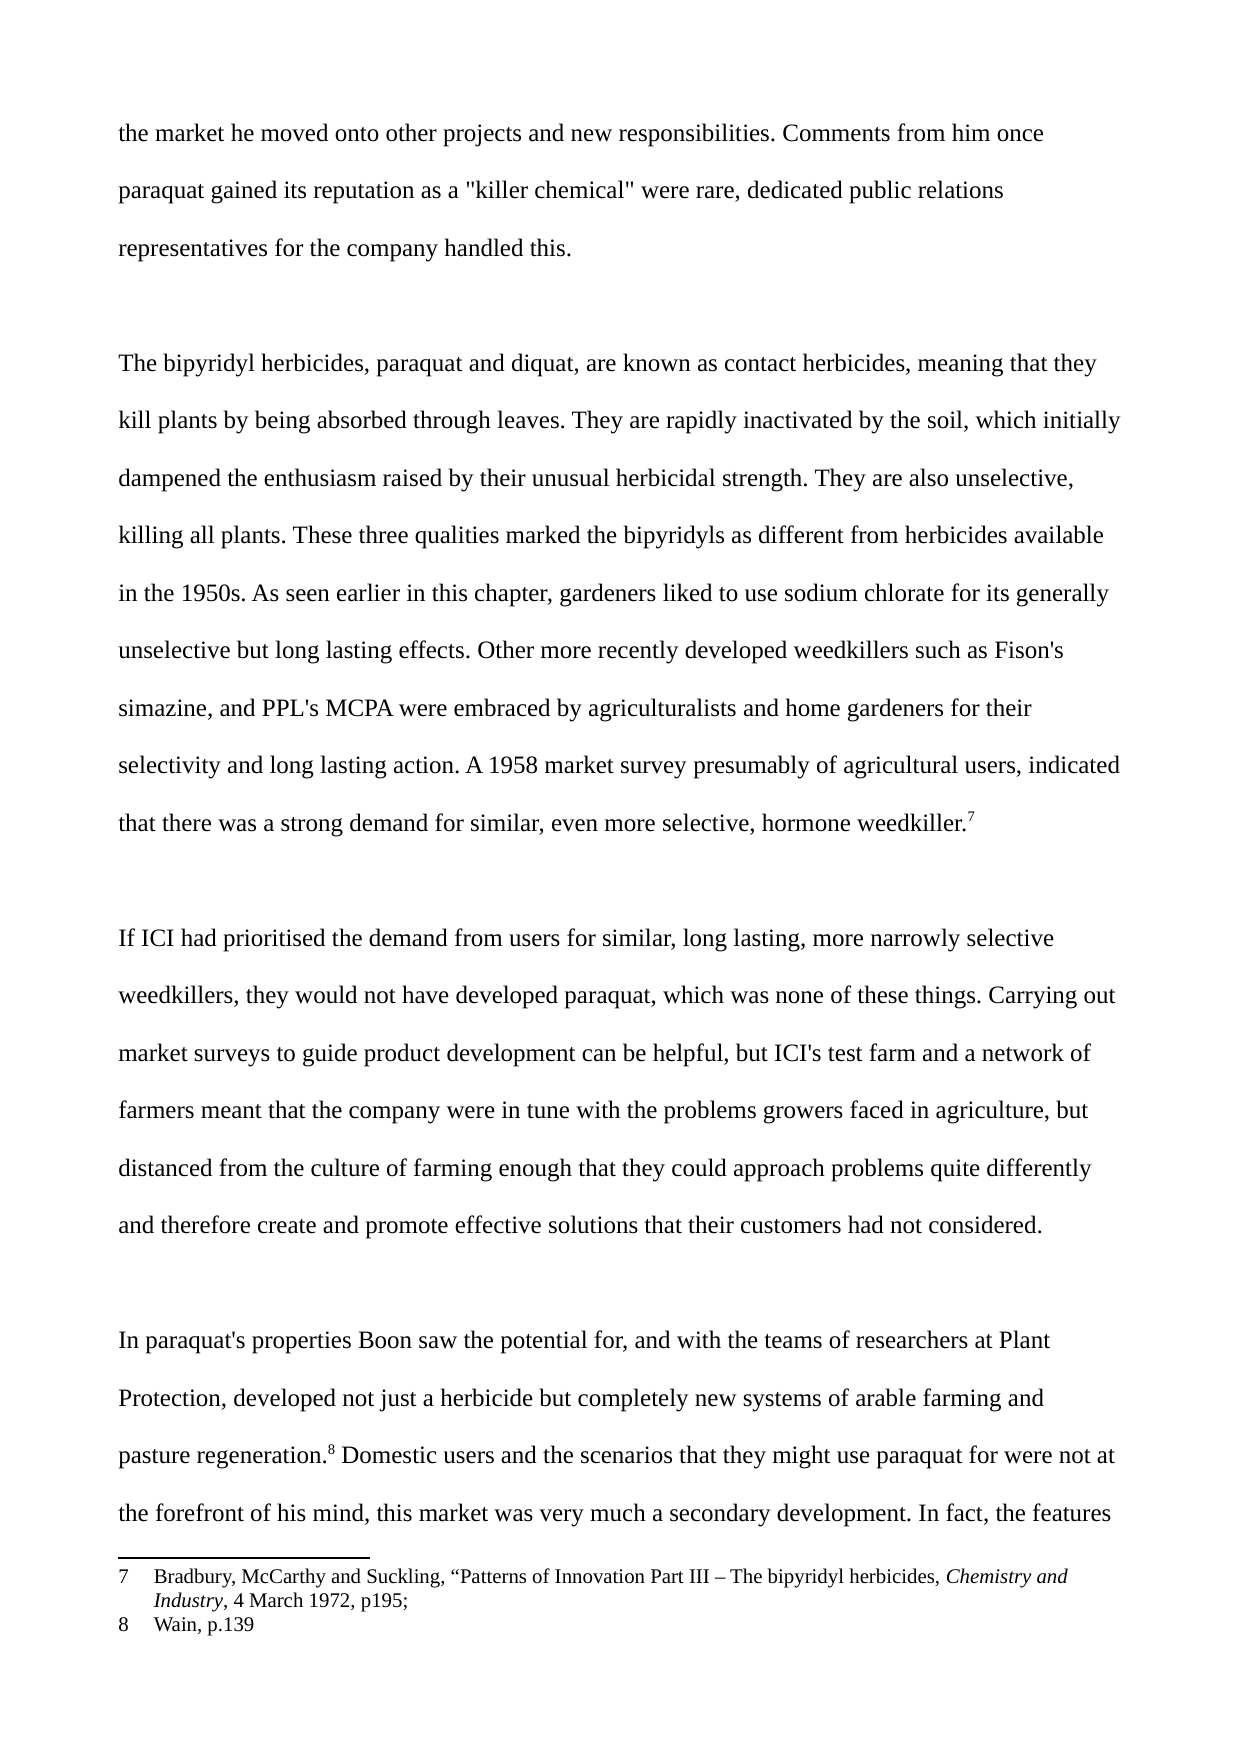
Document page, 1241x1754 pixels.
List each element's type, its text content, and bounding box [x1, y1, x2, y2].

text In paraquat's properties Boon saw the potential for, and with the teams of researchers at Plant Protection, developed not just a herbicide but completely new systems of arable farming and pasture regeneration. Domestic users and the scenarios that they might use paraquat for were not at the forefront of his mind, this market was very much a secondary development. In fact, the features [118, 1326, 1122, 1527]
text If ICI had prioritised the demand from users for similar, long lasting, more narrowly selective weedkillers, they would not have developed paraquat, which was none of these things. Carrying out market surveys to guide product development can be helpful, but ICI's test farm and a network of farmers meant that the company were in tune with the problems growers faced in agriculture, but distanced from the culture of farming enough that they could approach problems quite differently and therefore create and promote effective solutions that their customers had not considered. [118, 923, 1122, 1239]
text the market he moved onto other projects and new responsibilities. Comments from him once paraquat gained its reputation as a "killer chemical" were rare, dedicated public relations representatives for the company handled this. [118, 118, 1122, 262]
text Bradbury, McCarthy and Suckling, “Patterns of Innovation Part III – The bipyridyl herbicides, Chemistry and Industry, 4 March 1972, p195; [118, 1564, 1122, 1612]
text Wain, p.139 [118, 1612, 1122, 1636]
text The bipyridyl herbicides, paraquat and diquat, are known as contact herbicides, meaning that they kill plants by being absorbed through leaves. They are rapidly inactivated by the soil, which initially dampened the enthusiasm raised by their unusual herbicidal strength. They are also unselective, killing all plants. These three qualities marked the bipyridyls as different from herbicides available in the 1950s. As seen earlier in this chapter, gardeners liked to use sodium chlorate for its generally unselective but long lasting effects. Other more recently developed weedkillers such as Fison's simazine, and PPL's MCPA were embraced by agriculturalists and home gardeners for their selectivity and long lasting action. A 1958 market survey presumably of agricultural users, indicated that there was a strong demand for similar, even more selective, hormone weedkiller. [118, 348, 1122, 837]
